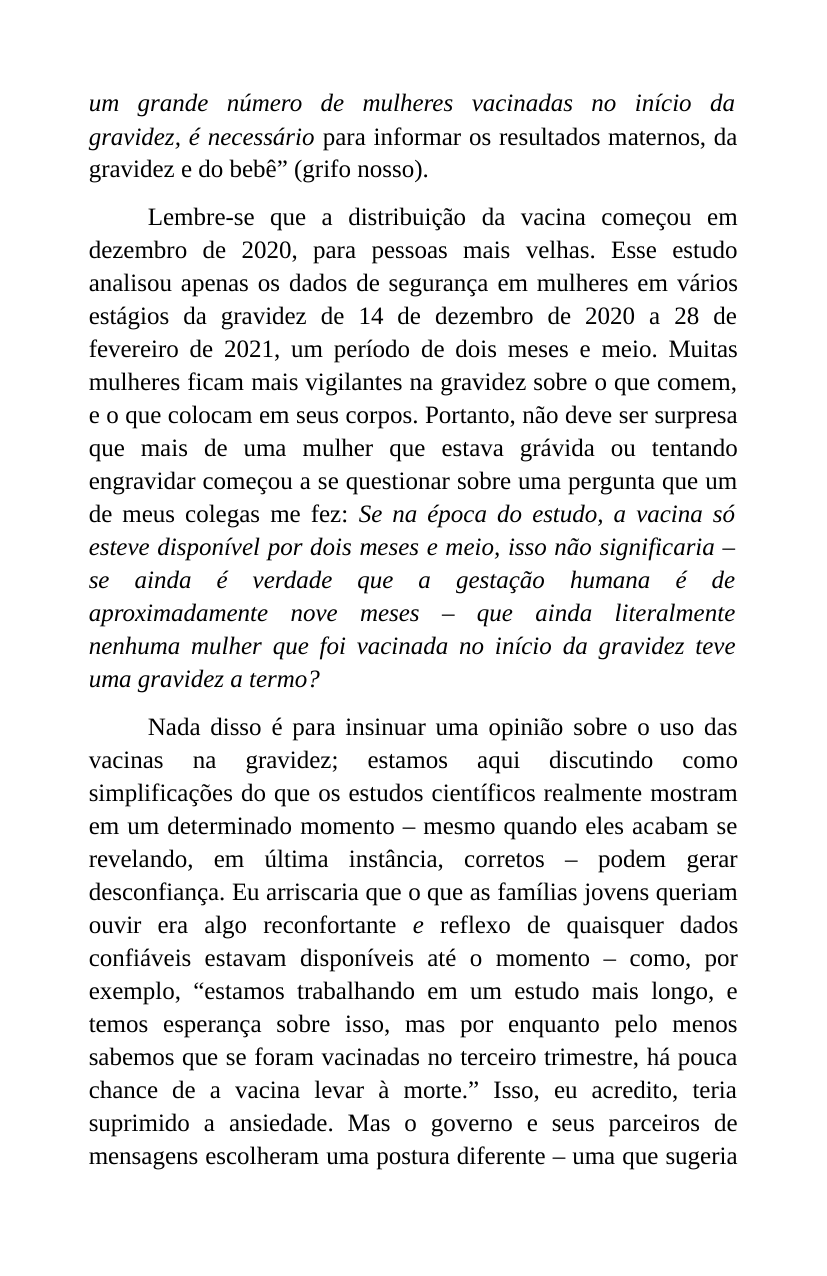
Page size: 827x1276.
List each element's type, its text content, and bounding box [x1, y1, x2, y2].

text um grande número de mulheres vacinadas no início da gravidez, é necessário para informar os resultados maternos, da gravidez e do bebê” (grifo nosso). [88, 88, 738, 183]
text Lembre-se que a distribuição da vacina começou em dezembro de 2020, para pessoas mais velhas. Esse estudo analisou apenas os dados de segurança em mulheres em vários estágios da gravidez de 14 de dezembro de 2020 a 28 de fevereiro de 2021, um período de dois meses e meio. Muitas mulheres ficam mais vigilantes na gravidez sobre o que comem, e o que colocam em seus corpos. Portanto, não deve ser surpresa que mais de uma mulher que estava grávida ou tentando engravidar começou a se questionar sobre uma pergunta que um de meus colegas me fez: Se na época do estudo, a vacina só esteve disponível por dois meses e meio, isso não significaria – se ainda é verdade que a gestação humana é de aproximadamente nove meses – que ainda literalmente nenhuma mulher que foi vacinada no início da gravidez teve uma gravidez a termo? [88, 202, 738, 693]
text Nada disso é para insinuar uma opinião sobre o uso das vacinas na gravidez; estamos aqui discutindo como simplificações do que os estudos científicos realmente mostram em um determinado momento – mesmo quando eles acabam se revelando, em última instância, corretos – podem gerar desconfiança. Eu arriscaria que o que as famílias jovens queriam ouvir era algo reconfortante e reflexo de quaisquer dados confiáveis estavam ​​disponíveis até o momento – como, por exemplo, “estamos trabalhando em um estudo mais longo, e temos esperança sobre isso, mas por enquanto pelo menos sabemos que se foram vacinadas no terceiro trimestre, há pouca chance de a vacina levar à morte.” Isso, eu acredito, teria suprimido a ansiedade. Mas o governo e seus parceiros de mensagens escolheram uma postura diferente – uma que sugeria [88, 712, 738, 1170]
